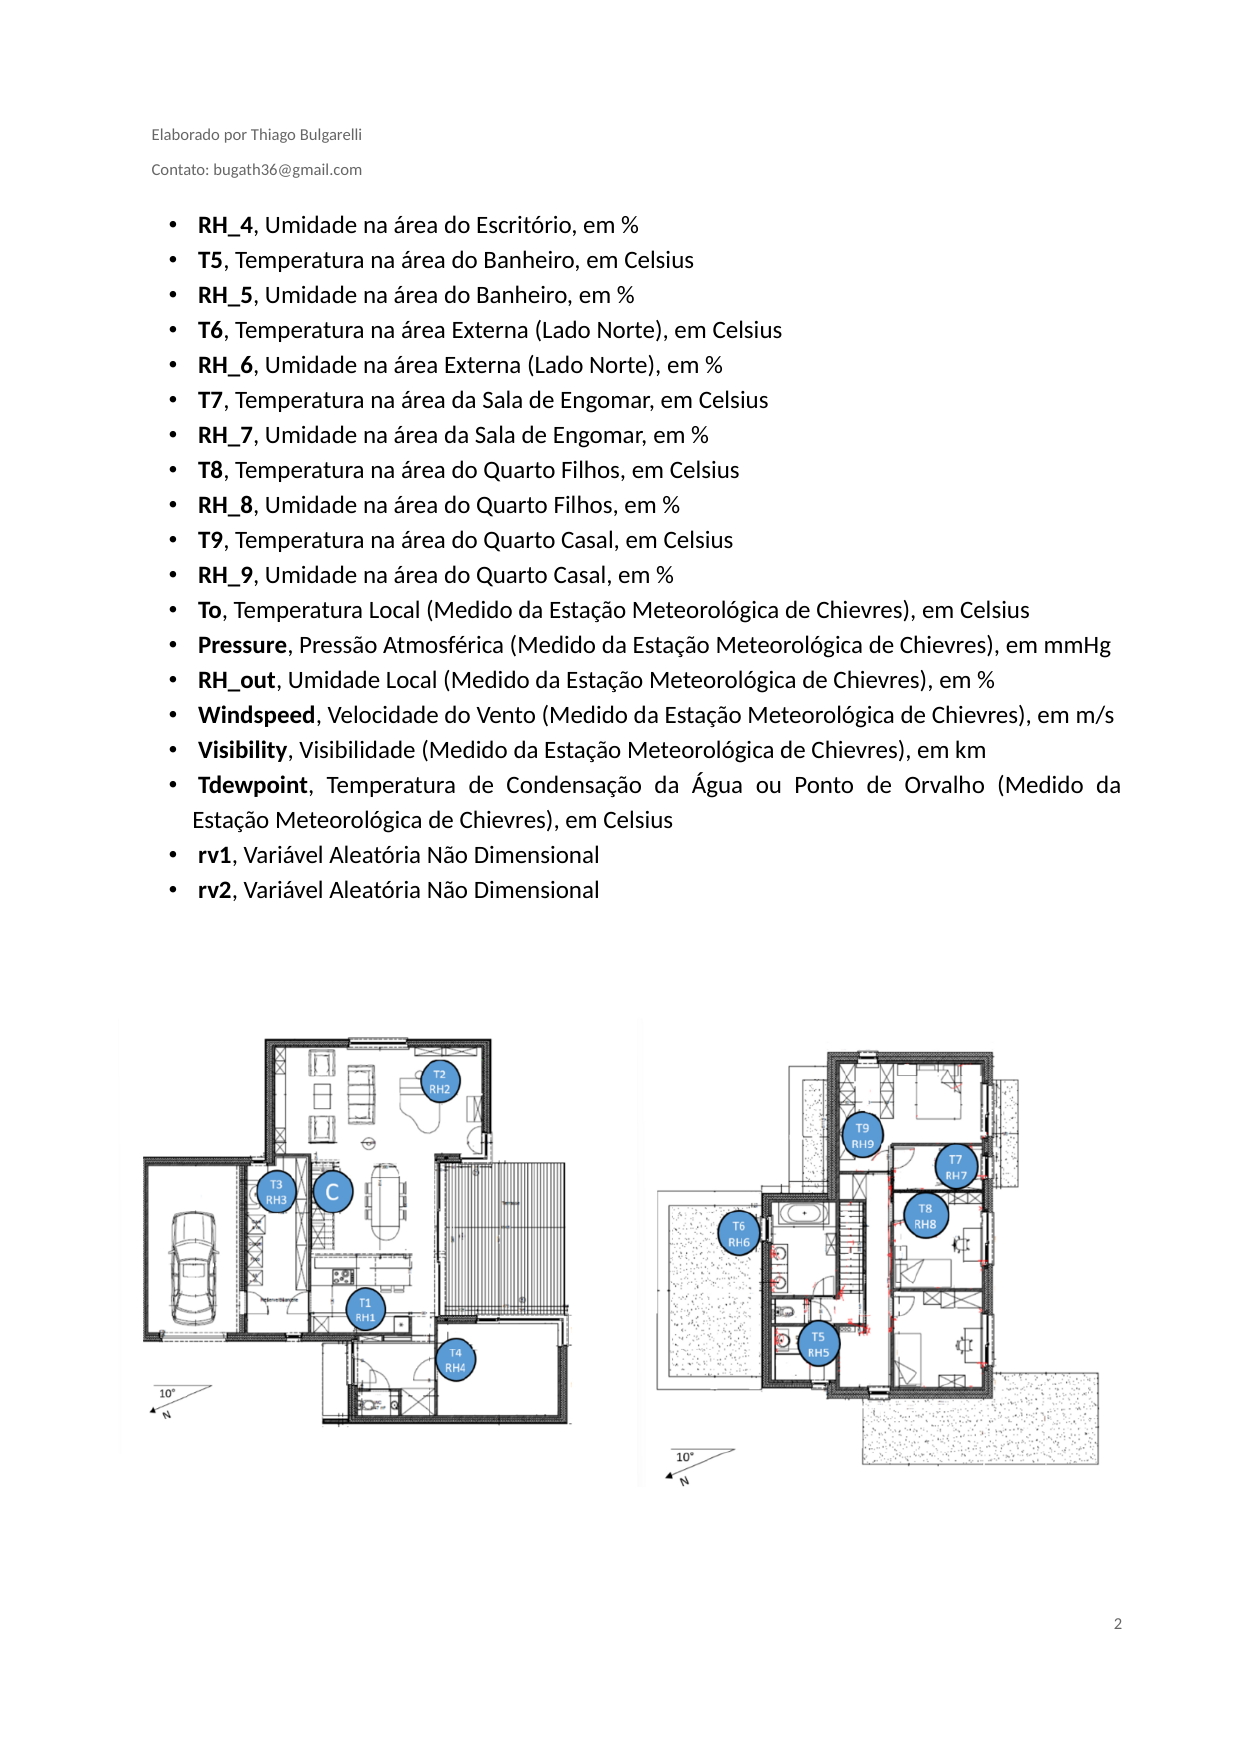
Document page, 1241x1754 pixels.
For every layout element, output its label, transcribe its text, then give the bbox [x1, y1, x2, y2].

list Tdewpoint, Temperatura de Condensação da Água ou Ponto de Orvalho (Medido da Estação Meteorológica de Chievres), em Celsius [162, 769, 1122, 834]
list RH_6, Umidade na área Externa (Lado Norte), em % [162, 349, 1122, 379]
list T9, Temperatura na área do Quarto Casal, em Celsius [162, 524, 1122, 554]
list Windspeed, Velocidade do Vento (Medido da Estação Meteorológica de Chievres), em m/s [162, 699, 1122, 729]
list Pressure, Pressão Atmosférica (Medido da Estação Meteorológica de Chievres), em mmHg [162, 629, 1122, 659]
list RH_8, Umidade na área do Quarto Filhos, em % [162, 489, 1122, 519]
list T5, Temperatura na área do Banheiro, em Celsius [162, 244, 1122, 274]
list T7, Temperatura na área da Sala de Engomar, em Celsius [162, 384, 1122, 414]
picture [118, 1007, 1123, 1487]
list rv1, Variável Aleatória Não Dimensional [162, 839, 1122, 869]
list RH_7, Umidade na área da Sala de Engomar, em % [162, 419, 1122, 449]
list rv2, Variável Aleatória Não Dimensional [162, 874, 1122, 904]
list Visibility, Visibilidade (Medido da Estação Meteorológica de Chievres), em km [162, 734, 1122, 764]
list T8, Temperatura na área do Quarto Filhos, em Celsius [162, 454, 1122, 484]
list T6, Temperatura na área Externa (Lado Norte), em Celsius [162, 314, 1122, 344]
list RH_out, Umidade Local (Medido da Estação Meteorológica de Chievres), em % [162, 664, 1122, 694]
list RH_9, Umidade na área do Quarto Casal, em % [162, 559, 1122, 589]
list RH_5, Umidade na área do Banheiro, em % [162, 279, 1122, 309]
list To, Temperatura Local (Medido da Estação Meteorológica de Chievres), em Celsius [162, 594, 1122, 624]
list RH_4, Umidade na área do Escritório, em % [162, 209, 1122, 239]
